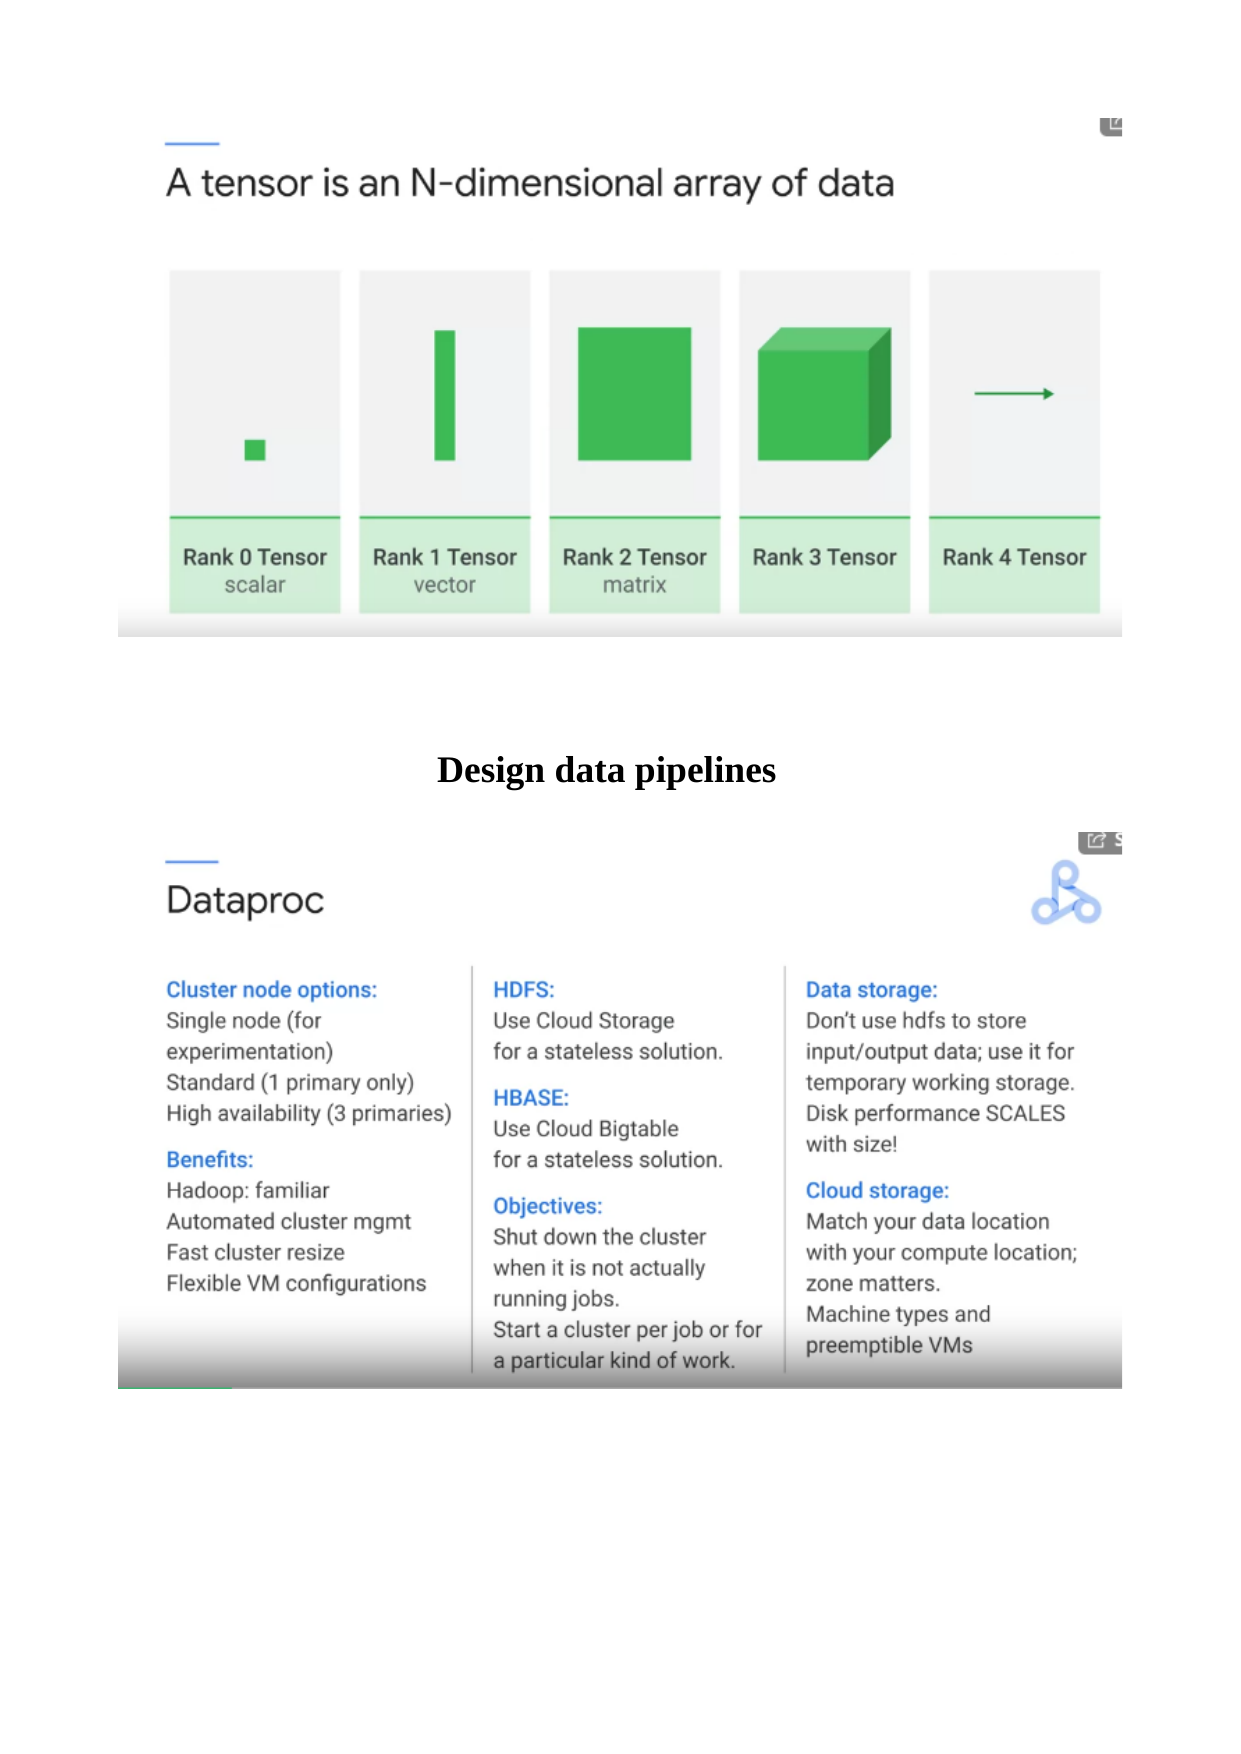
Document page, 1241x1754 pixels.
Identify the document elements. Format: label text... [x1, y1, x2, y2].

subtitle Design data pipelines [118, 748, 1122, 791]
picture [118, 832, 1123, 1389]
picture [118, 118, 1123, 637]
